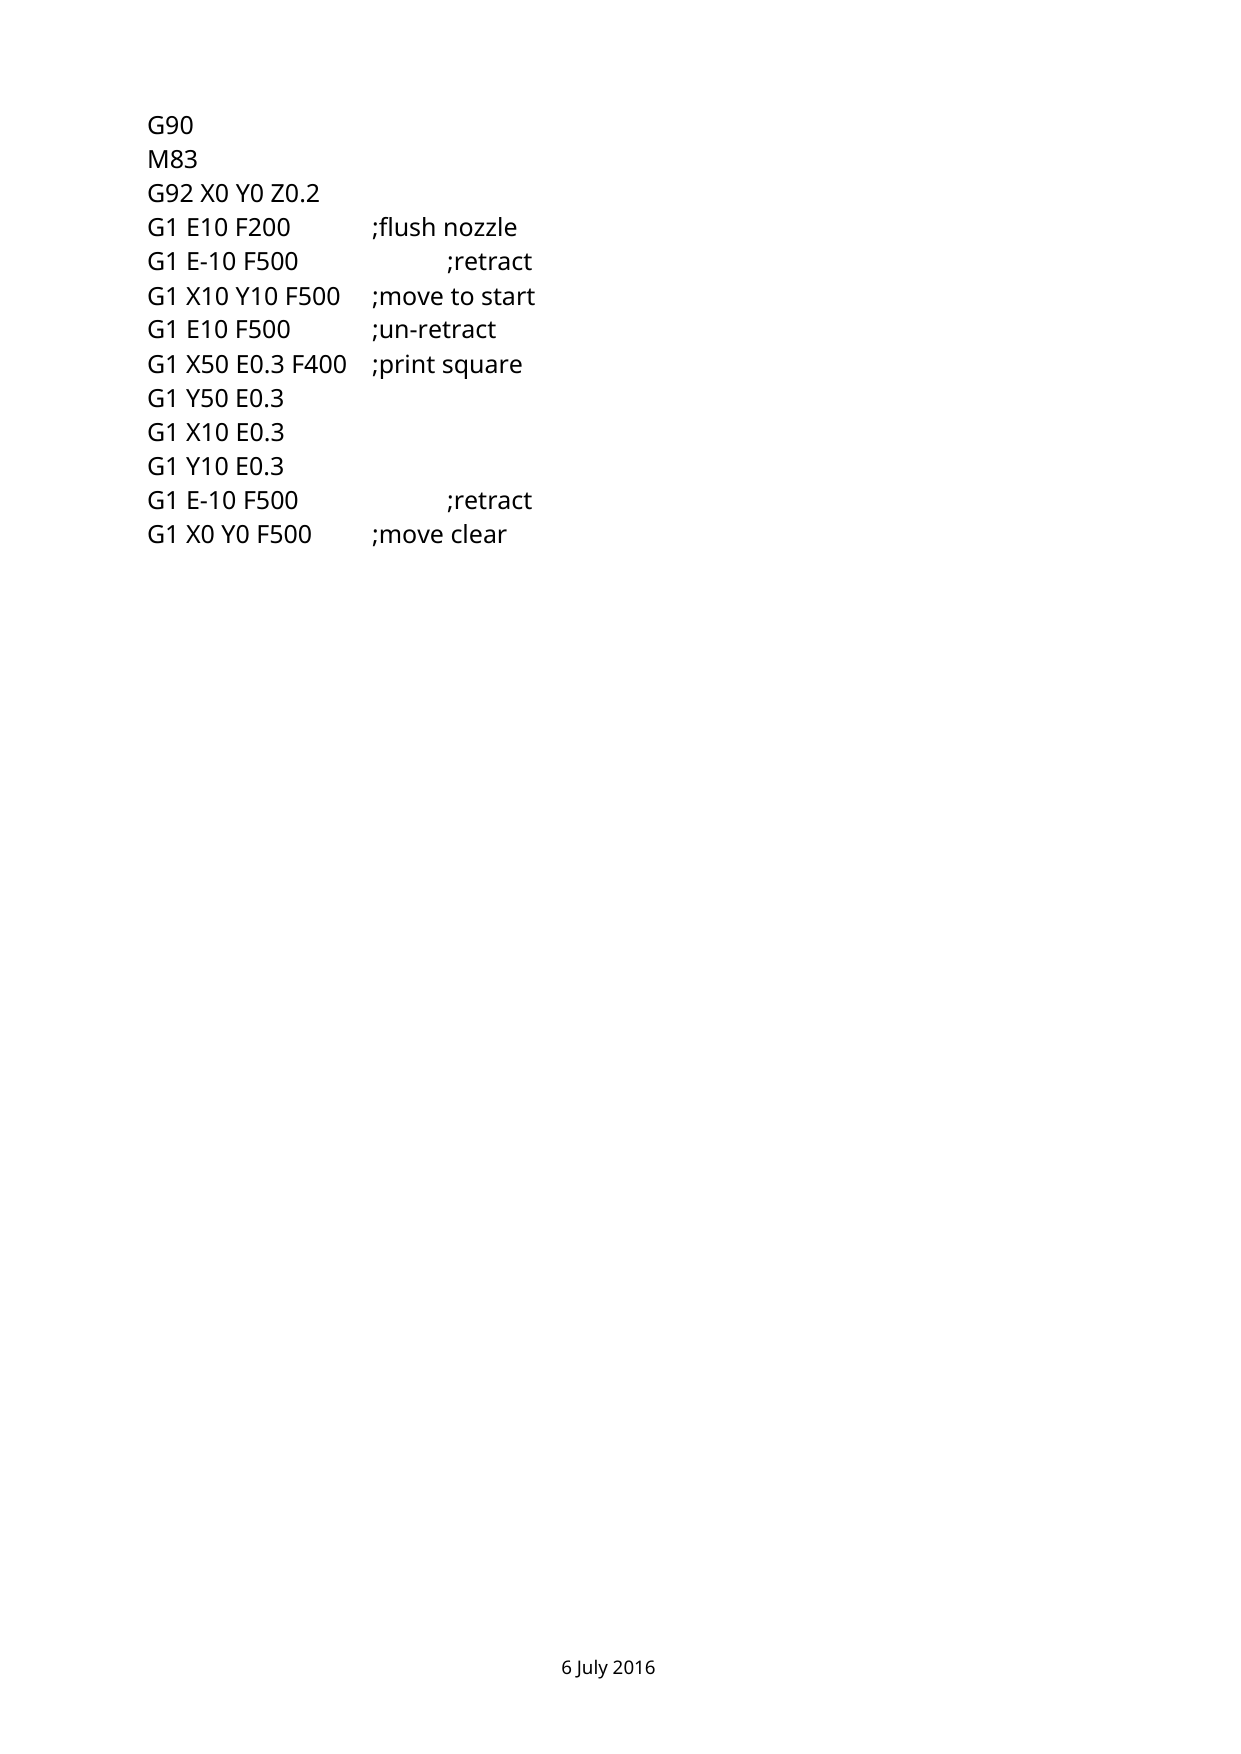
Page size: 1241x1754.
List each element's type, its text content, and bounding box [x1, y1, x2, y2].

text G90 M83 G92 X0 Y0 Z0.2 G1 E10 F200 ;flush nozzle G1 E-10 F500 ;retract G1 X10 Y10 F500 ;move to start G1 E10 F500 ;un-retract G1 X50 E0.3 F400 ;print square G1 Y50 E0.3 G1 X10 E0.3 G1 Y10 E0.3 G1 E-10 F500 ;retract G1 X0 Y0 F500 ;move clear [147, 108, 1122, 585]
